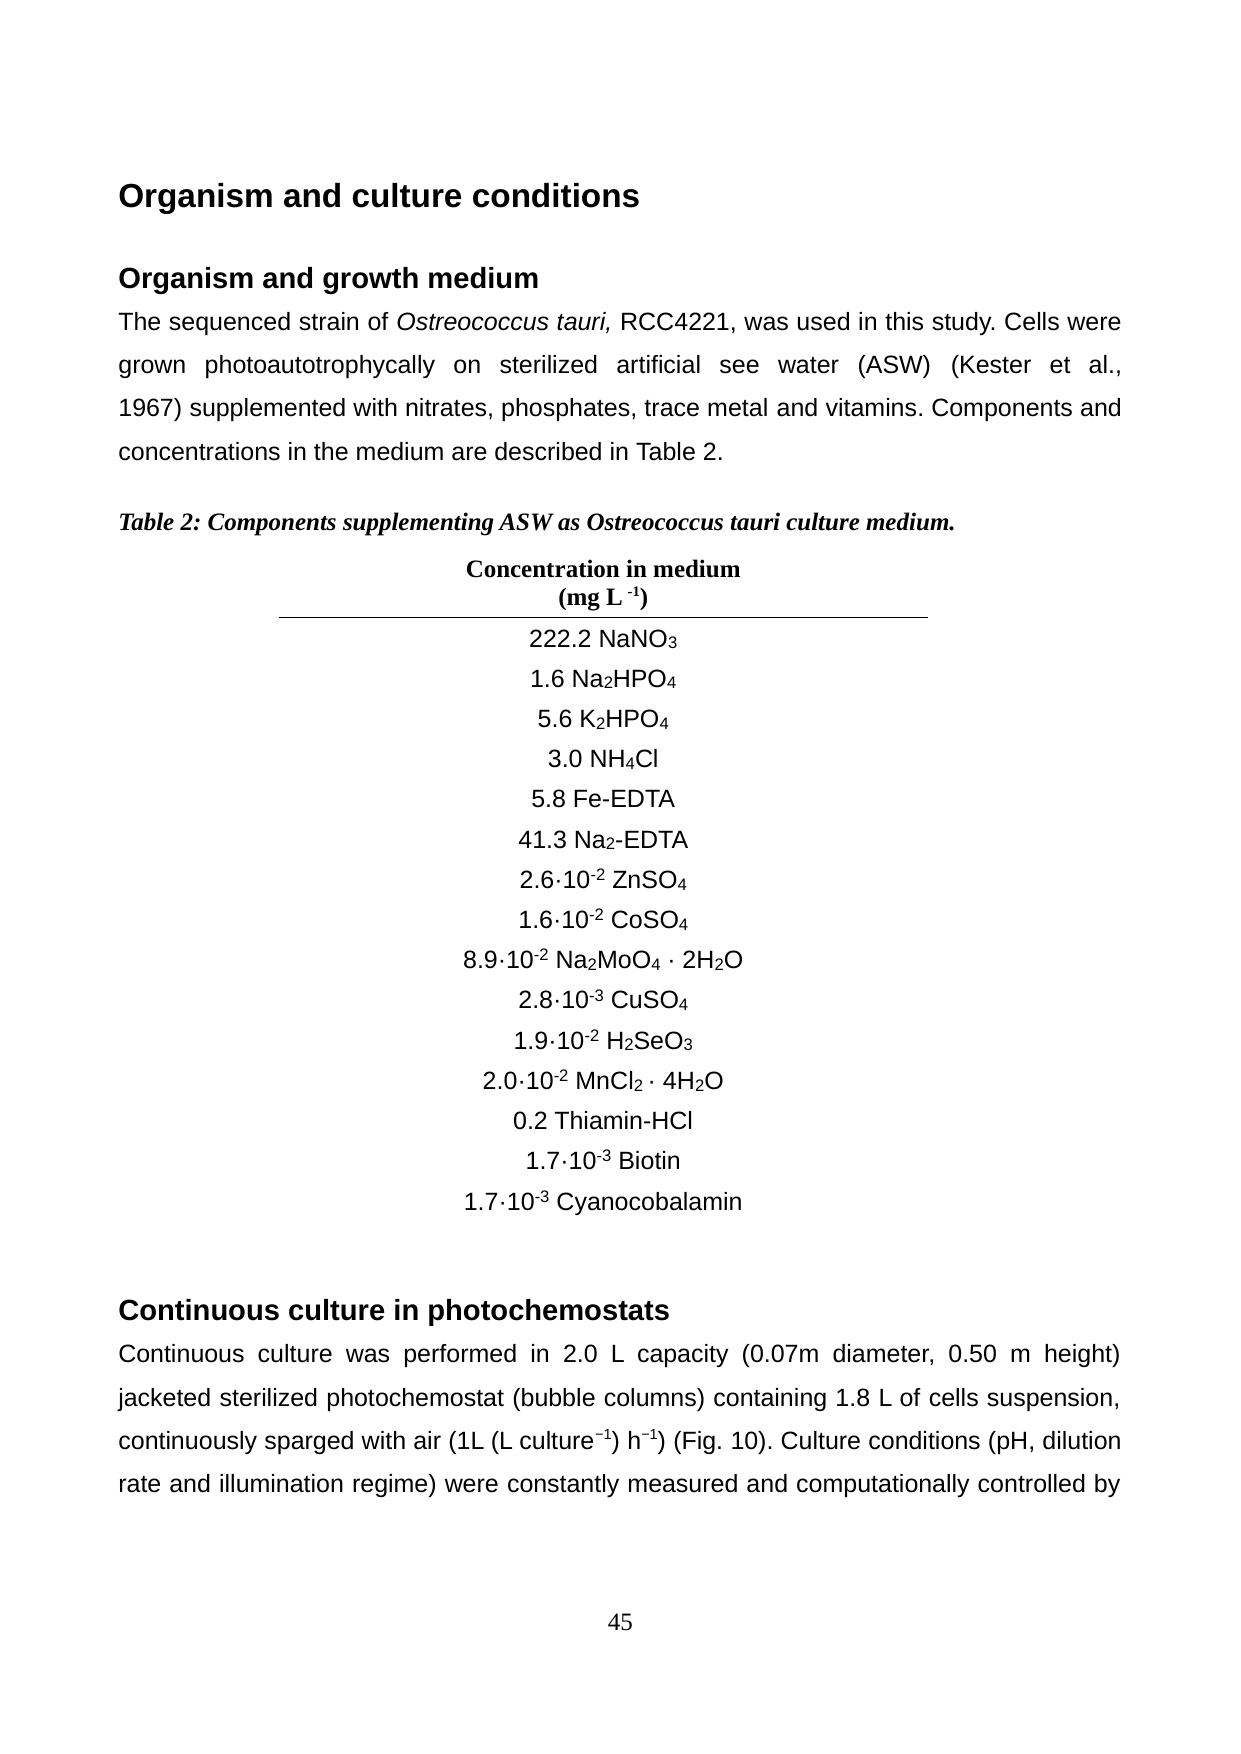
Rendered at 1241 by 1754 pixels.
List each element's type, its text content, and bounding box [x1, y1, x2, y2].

text The sequenced strain of Ostreococcus tauri, RCC4221, was used in this study. Cells were grown photoautotrophycally on sterilized artificial see water (ASW) (Kester et al., 1967)⁠ supplemented with nitrates, phosphates, trace metal and vitamins. Components and concentrations in the medium are described in Table 2. [118, 307, 1122, 465]
table_cell 3.0 NH4Cl [279, 739, 927, 779]
text Table 2: Components supplementing ASW as Ostreococcus tauri culture medium. [118, 507, 1122, 535]
table_cell 2.0·10-2 MnCl2 · 4H2O [279, 1060, 927, 1100]
table_cell 222.2 NaNO3 [279, 618, 927, 658]
table_cell 5.8 Fe-EDTA [279, 779, 927, 819]
text Continuous culture was performed in 2.0 L capacity (0.07m diameter, 0.50 m height) jacketed sterilized photochemostat (bubble columns) containing 1.8 L of cells suspension, continuously sparged with air (1L (L culture−1) h−1) (Fig. 10). Culture conditions (pH, dilution rate and illumination regime) were constantly measured and computationally controlled by [118, 1339, 1122, 1497]
table_cell 41.3 Na2-EDTA [279, 819, 927, 859]
table_cell 1.7·10-3 Biotin [279, 1141, 927, 1181]
subtitle Organism and growth medium [118, 261, 1122, 294]
table_cell 0.2 Thiamin-HCl [279, 1100, 927, 1141]
table_cell 8.9·10-2 Na2MoO4 · 2H2O [279, 940, 927, 980]
subtitle Organism and culture conditions [118, 176, 1122, 215]
table_cell 5.6 K2HPO4 [279, 698, 927, 738]
table_cell 2.8·10-3 CuSO4 [279, 980, 927, 1020]
table_cell 1.6 Na2HPO4 [279, 658, 927, 698]
table_cell 1.7·10-3 Cyanocobalamin [279, 1181, 927, 1221]
table_cell 1.6·10-2 CoSO4 [279, 899, 927, 939]
subtitle Continuous culture in photochemostats [118, 1293, 1122, 1327]
table_cell 2.6·10-2 ZnSO4 [279, 859, 927, 899]
table_cell 1.9·10-2 H2SeO3 [279, 1020, 927, 1060]
table_header Concentration in medium (mg L -1) [279, 548, 927, 617]
